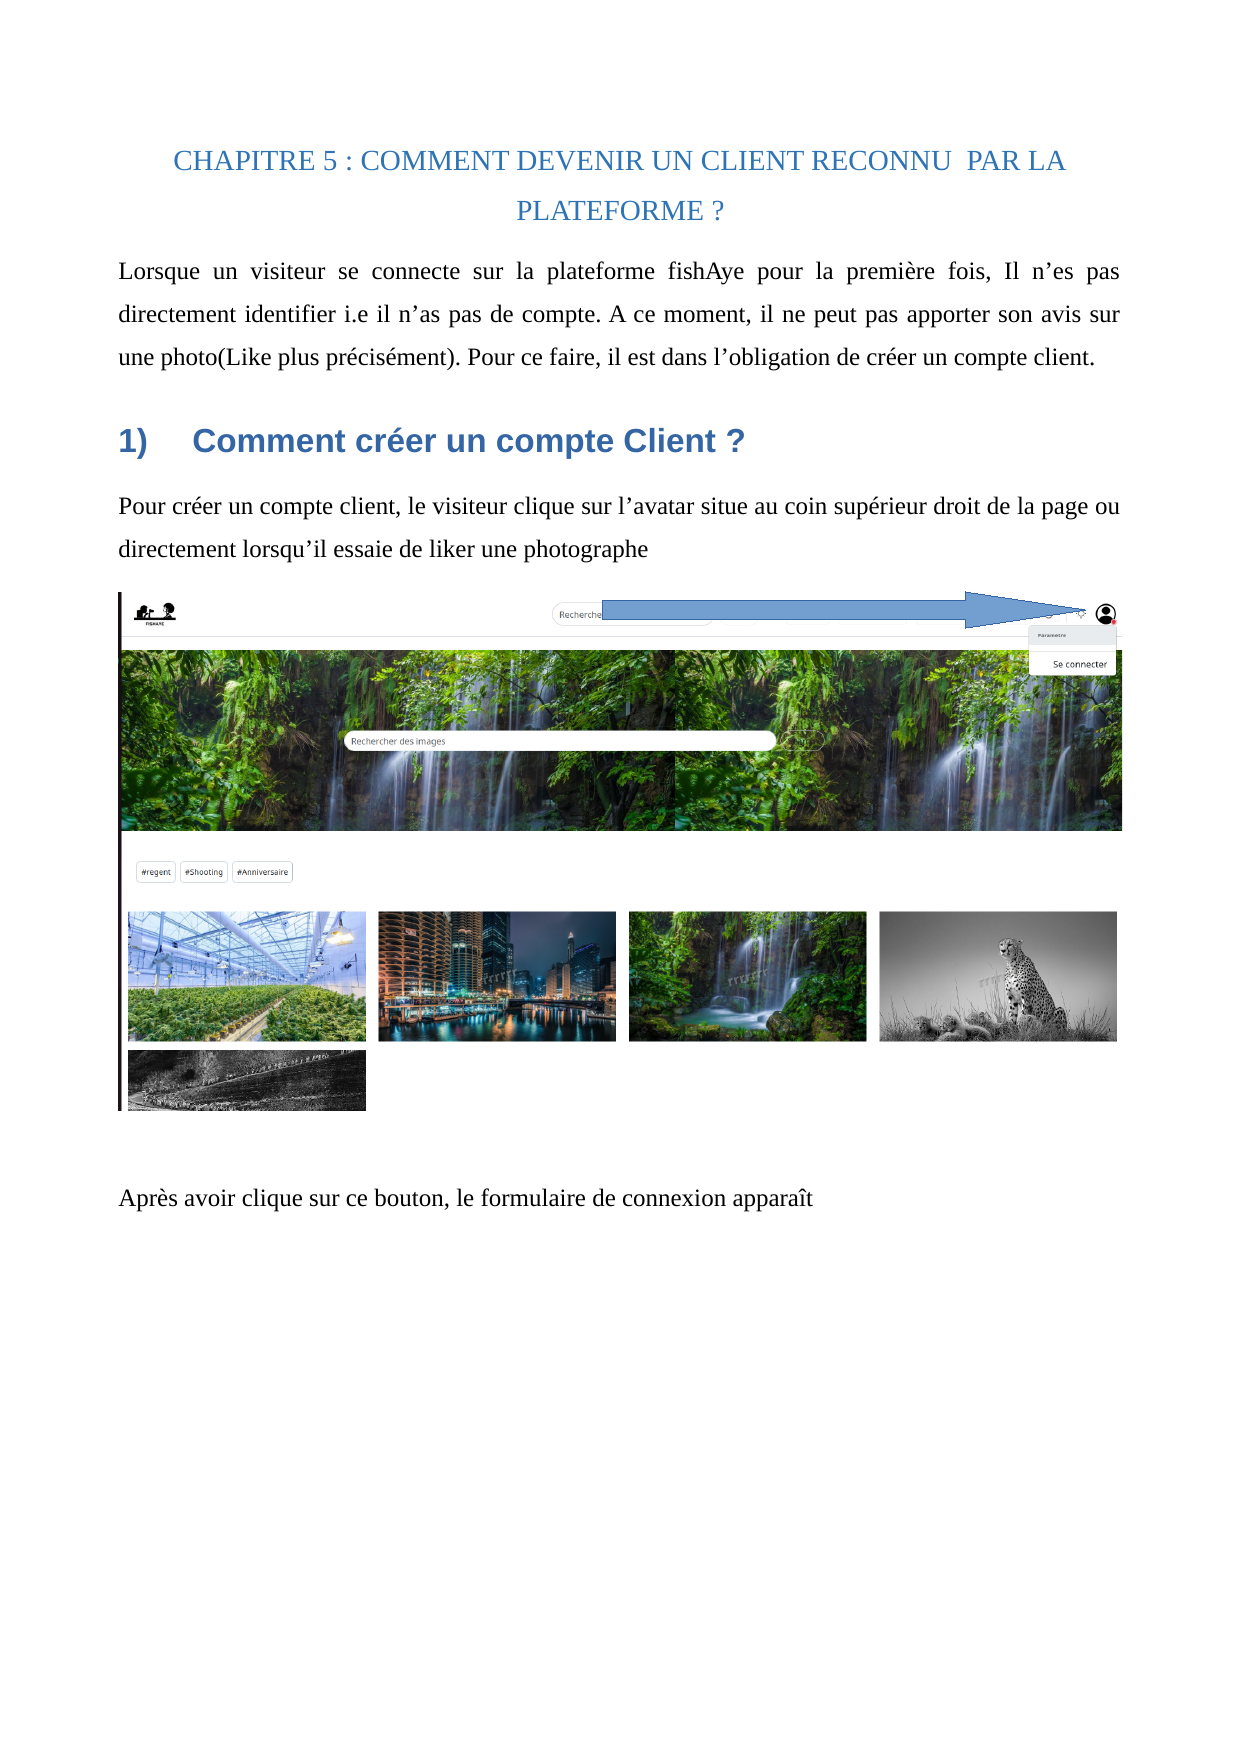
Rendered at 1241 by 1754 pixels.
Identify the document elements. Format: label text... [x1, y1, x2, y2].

subtitle Comment créer un compte Client ? [118, 421, 1122, 459]
text Lorsque un visiteur se connecte sur la plateforme fishAye pour la première fois, Il n’es pas directement identifier i.e il n’as pas de compte. A ce moment, il ne peut pas apporter son avis sur une photo(Like plus précisément). Pour ce faire, il est dans l’obligation de créer un compte client. [118, 256, 1122, 371]
subtitle CHAPITRE 5 : COMMENT DEVENIR UN CLIENT RECONNU PAR LA PLATEFORME ? [118, 143, 1122, 227]
text Après avoir clique sur ce bouton, le formulaire de connexion apparaît [118, 1183, 1122, 1211]
picture [118, 592, 1123, 1111]
text Pour créer un compte client, le visiteur clique sur l’avatar situe au coin supérieur droit de la page ou directement lorsqu’il essaie de liker une photographe [118, 491, 1122, 563]
